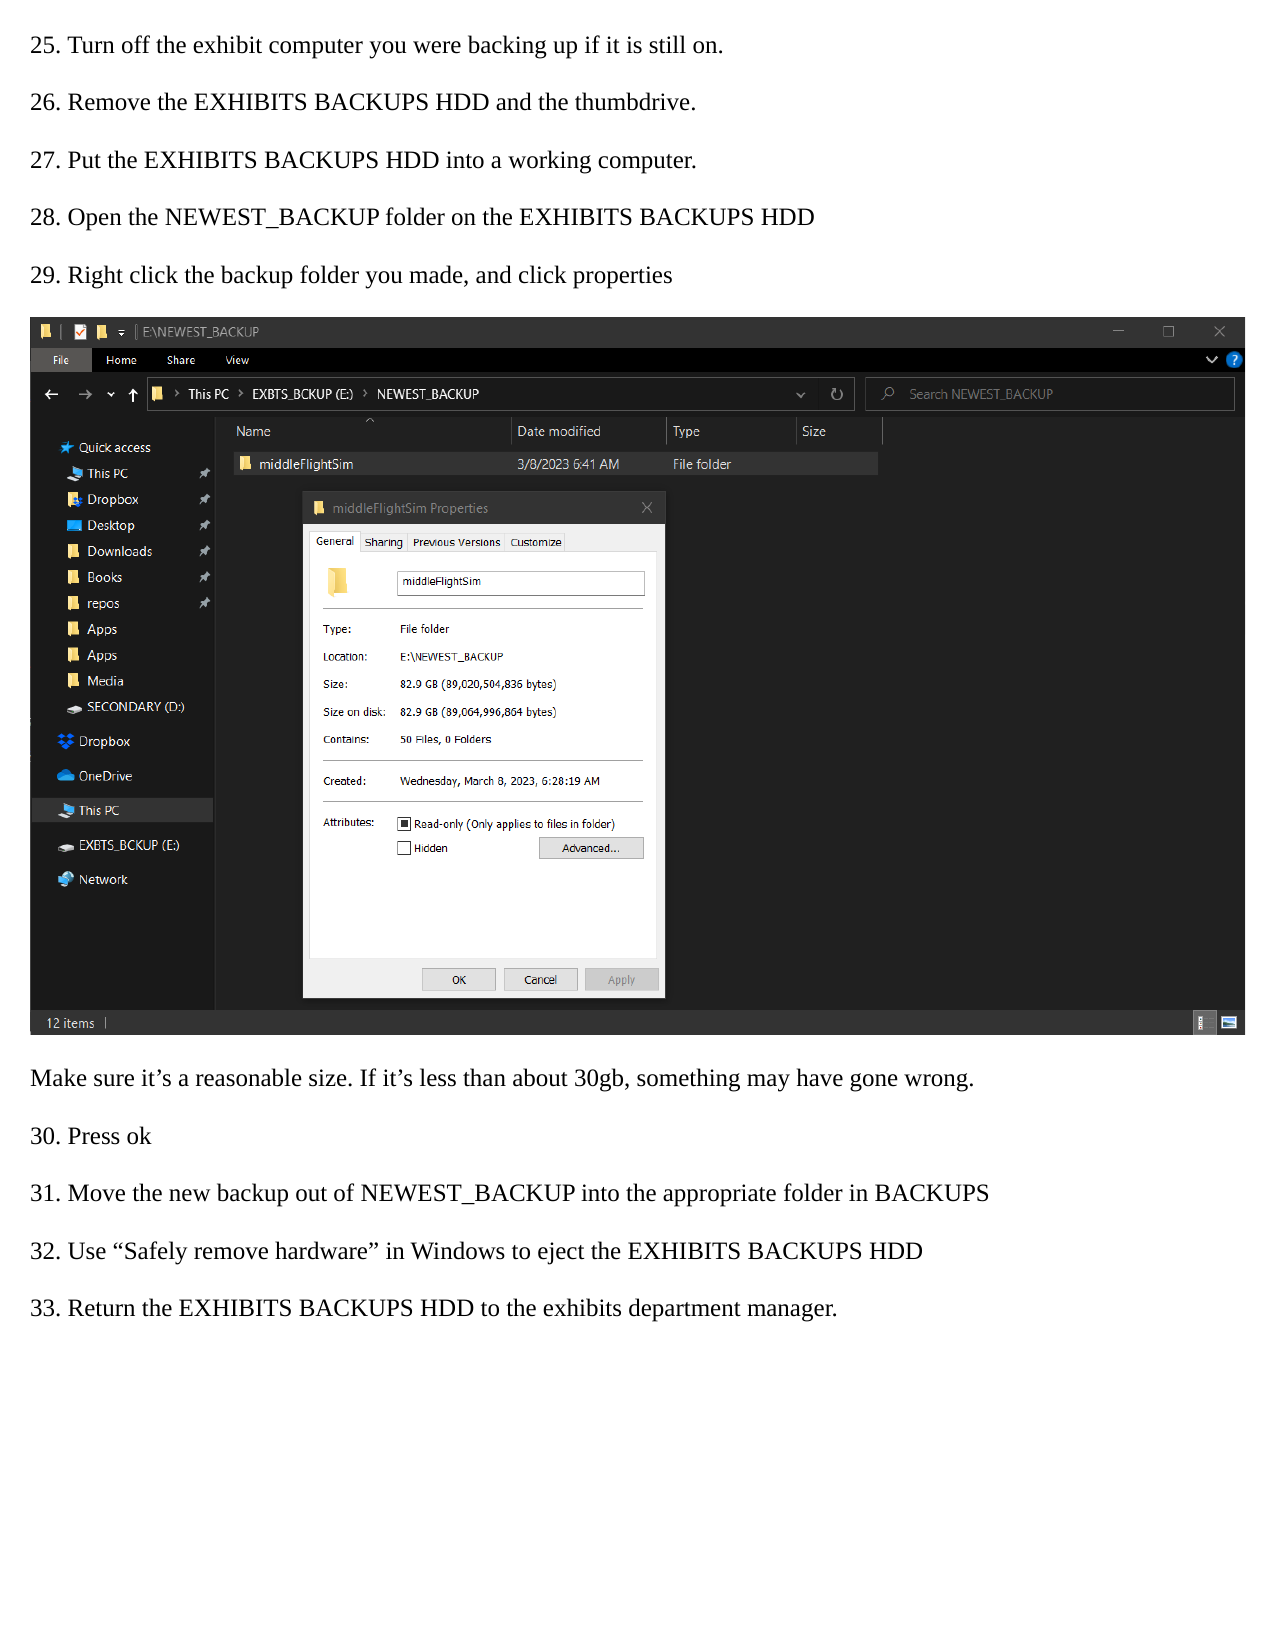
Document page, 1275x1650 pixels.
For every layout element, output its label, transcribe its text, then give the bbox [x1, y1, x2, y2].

text 26. Remove the EXHIBITS BACKUPS HDD and the thumbdrive. [30, 87, 1245, 116]
text 33. Return the EXHIBITS BACKUPS HDD to the exhibits department manager. [30, 1293, 1245, 1322]
text 28. Open the NEWEST_BACKUP folder on the EXHIBITS BACKUPS HDD [30, 202, 1245, 231]
text Make sure it’s a reasonable size. If it’s less than about 30gb, something may have gone wrong. [30, 1035, 1245, 1092]
text 29. Right click the backup folder you made, and click properties [30, 260, 1245, 289]
text 32. Use “Safely remove hardware” in Windows to eject the EXHIBITS BACKUPS HDD [30, 1236, 1245, 1264]
text 25. Turn off the exhibit computer you were backing up if it is still on. [30, 30, 1245, 59]
text 27. Put the EXHIBITS BACKUPS HDD into a working computer. [30, 145, 1245, 174]
text 30. Press ok [30, 1121, 1245, 1149]
picture [30, 317, 1246, 1035]
text 31. Move the new backup out of NEWEST_BACKUP into the appropriate folder in BACKUPS [30, 1178, 1245, 1207]
